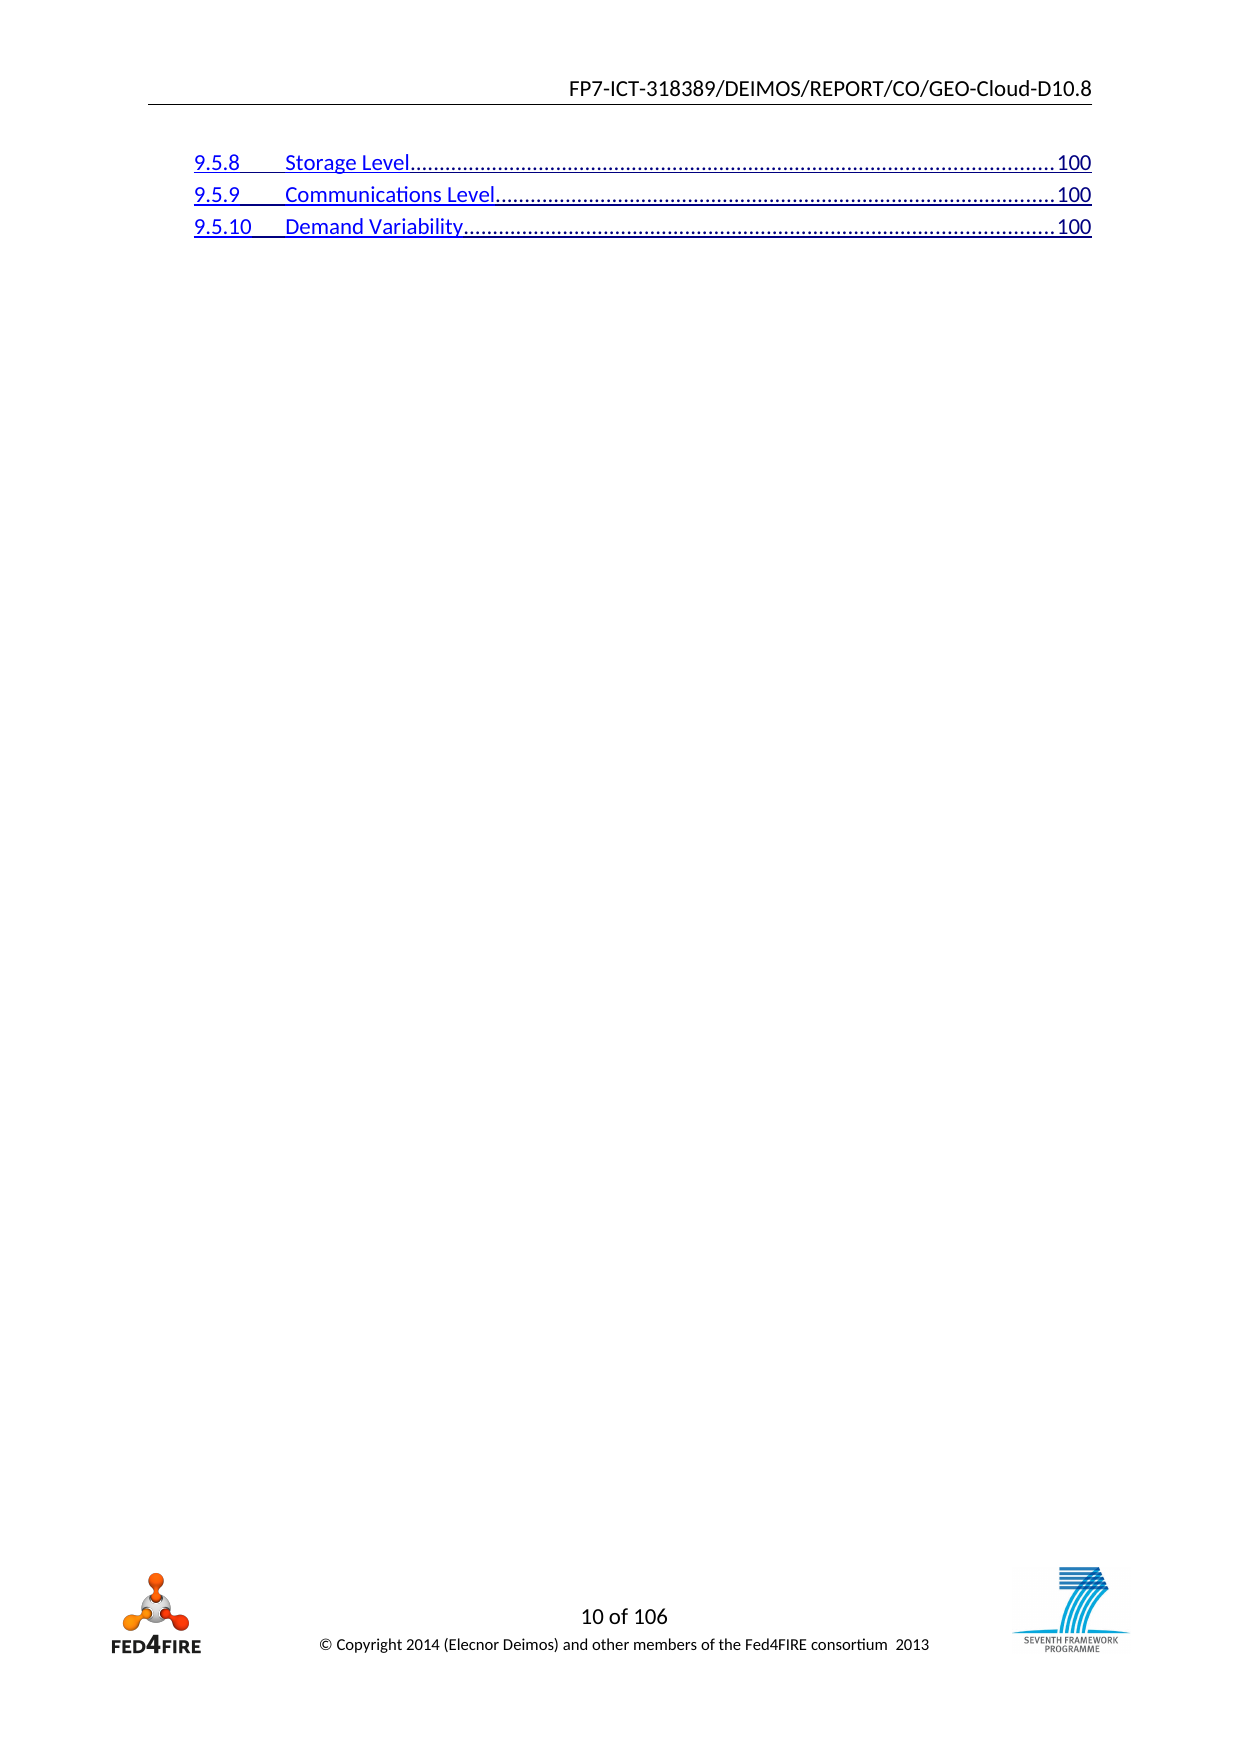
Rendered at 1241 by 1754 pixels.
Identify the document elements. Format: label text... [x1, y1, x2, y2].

text 9.5.9 Communications Level 100 [193, 180, 1092, 204]
text 9.5.10 Demand Variability 100 [193, 212, 1092, 236]
text 9.5.8 Storage Level 100 [193, 148, 1092, 172]
